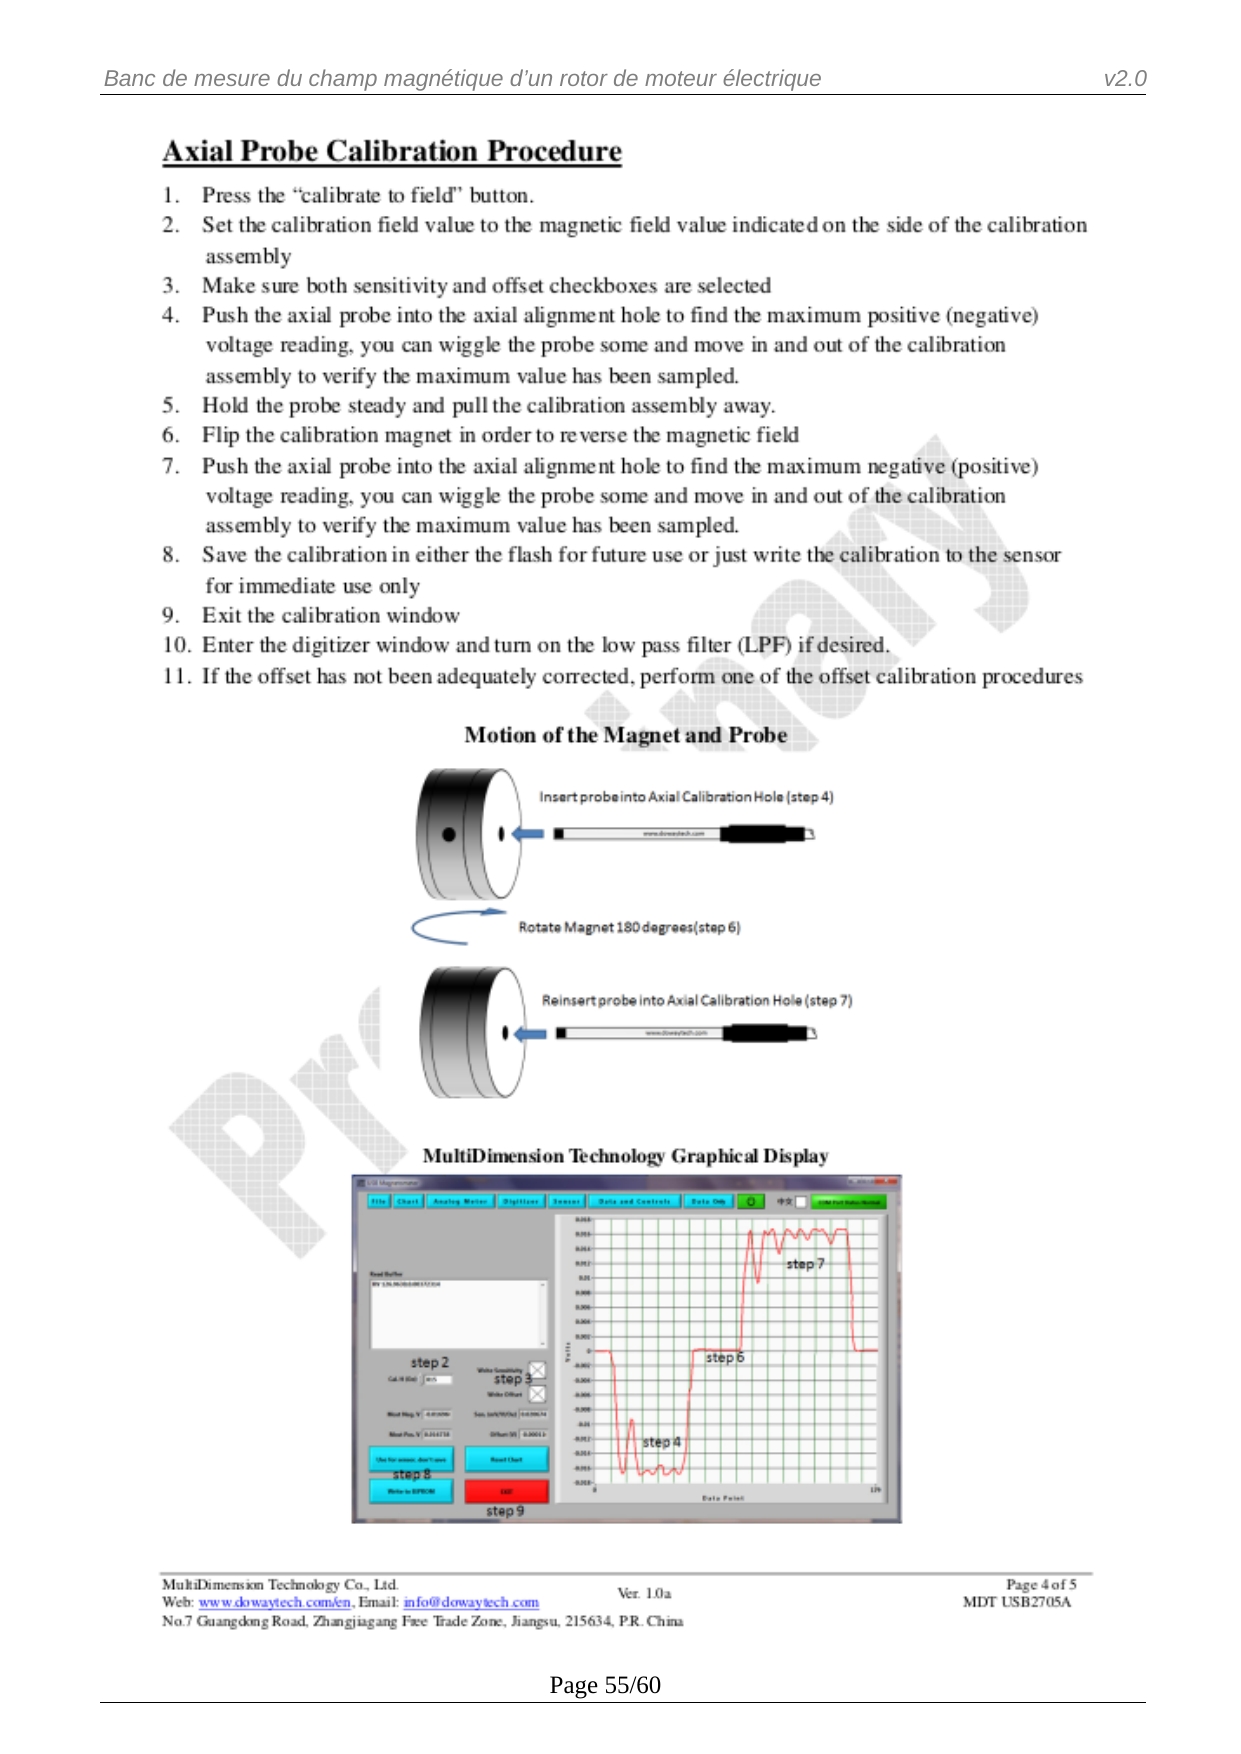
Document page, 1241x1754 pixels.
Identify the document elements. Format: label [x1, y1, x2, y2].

picture [140, 123, 1106, 1642]
